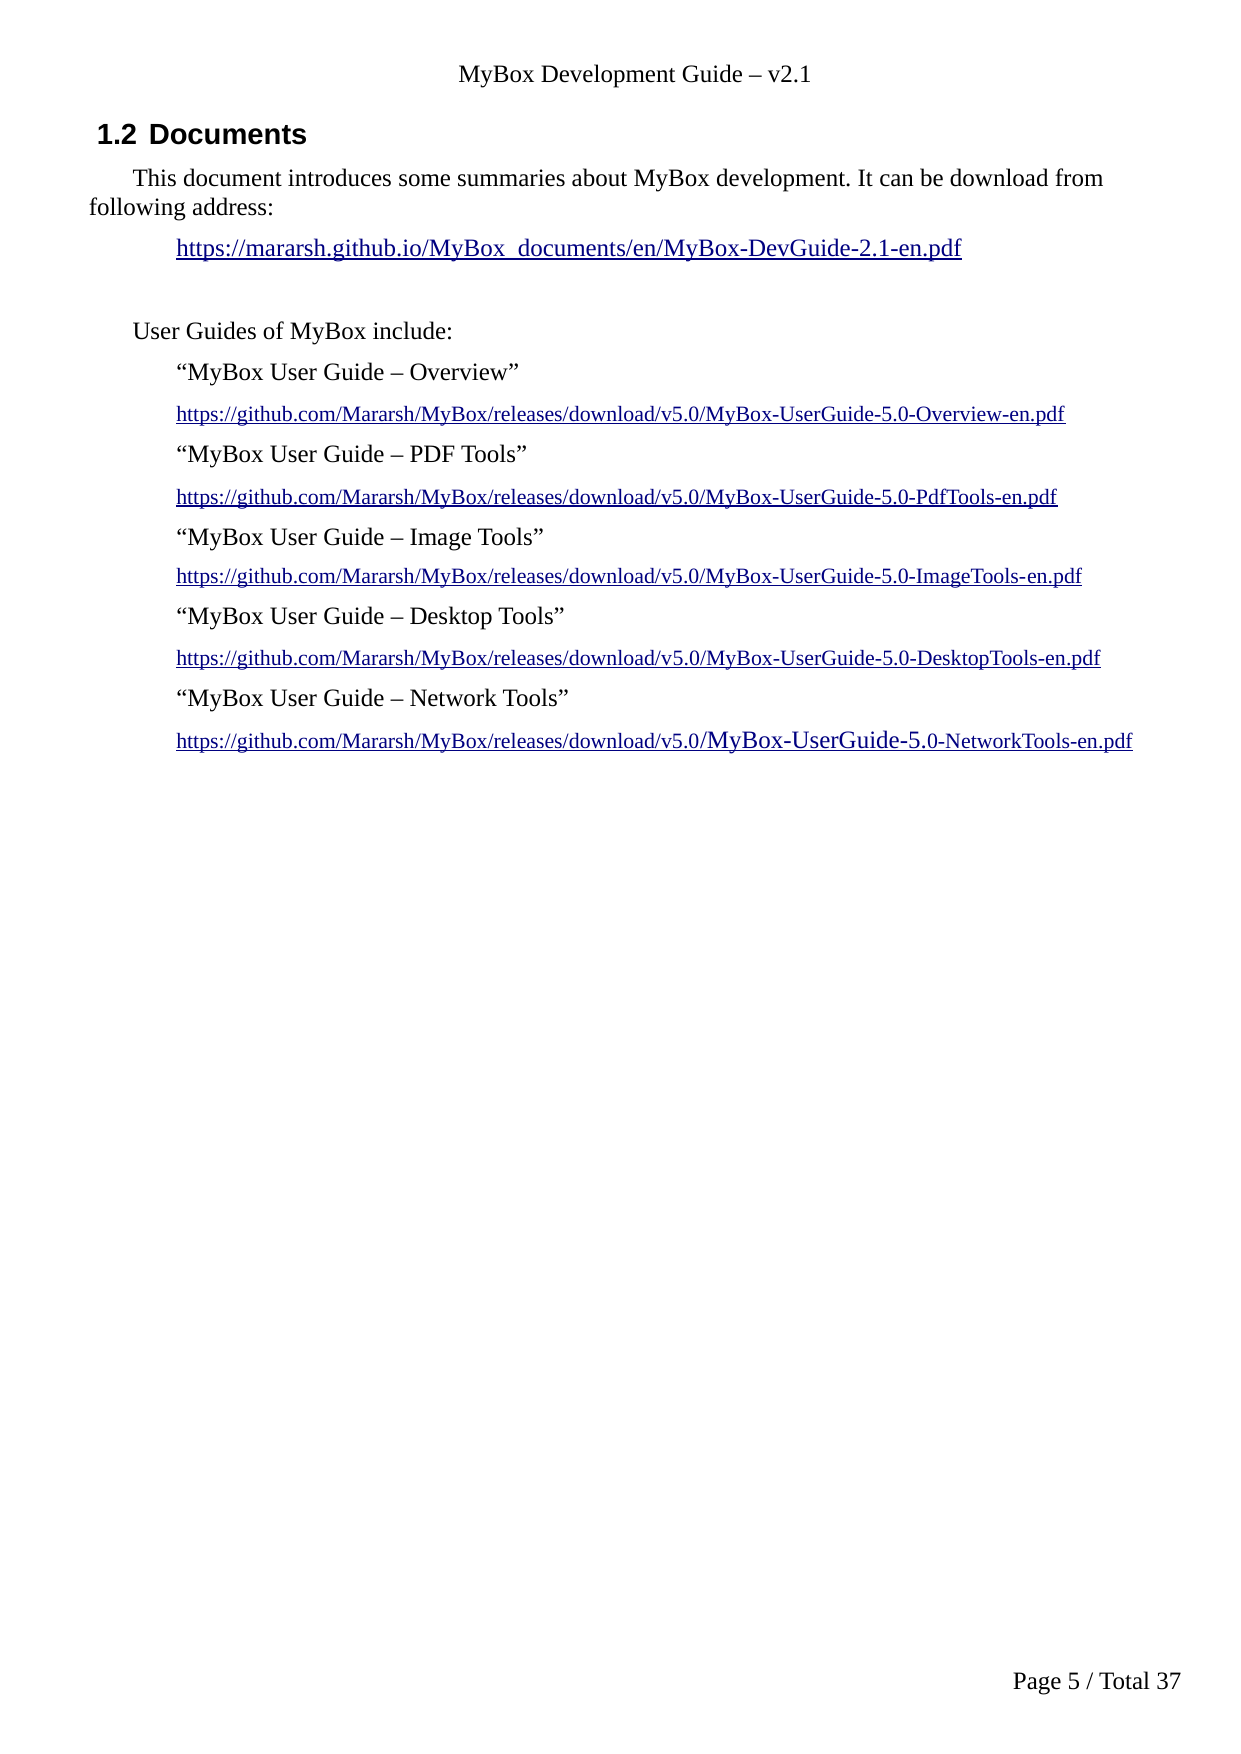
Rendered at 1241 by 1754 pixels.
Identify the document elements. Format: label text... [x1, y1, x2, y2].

text https://mararsh.github.io/MyBox_documents/en/MyBox-DevGuide-2.1-en.pdf [88, 233, 1181, 262]
text “MyBox User Guide – Desktop Tools” [88, 601, 1181, 630]
text This document introduces some summaries about MyBox development. It can be download from following address: [88, 163, 1181, 221]
text https://github.com/Mararsh/MyBox/releases/download/v5.0/MyBox-UserGuide-5.0-NetworkTools-en.pdf [88, 725, 1181, 753]
text User Guides of MyBox include: [88, 316, 1181, 344]
text “MyBox User Guide – PDF Tools” [88, 439, 1181, 468]
text https://github.com/Mararsh/MyBox/releases/download/v5.0/MyBox-UserGuide-5.0-DesktopTools-en.pdf [88, 642, 1181, 671]
text “MyBox User Guide – Image Tools” [88, 522, 1181, 551]
text “MyBox User Guide – Network Tools” [88, 683, 1181, 712]
text “MyBox User Guide – Overview” [88, 357, 1181, 386]
text https://github.com/Mararsh/MyBox/releases/download/v5.0/MyBox-UserGuide-5.0-PdfTools-en.pdf [88, 481, 1181, 509]
text https://github.com/Mararsh/MyBox/releases/download/v5.0/MyBox-UserGuide-5.0-Overview-en.pdf [88, 398, 1181, 427]
text https://github.com/Mararsh/MyBox/releases/download/v5.0/MyBox-UserGuide-5.0-ImageTools-en.pdf [88, 563, 1181, 588]
subtitle Documents [88, 117, 1181, 151]
